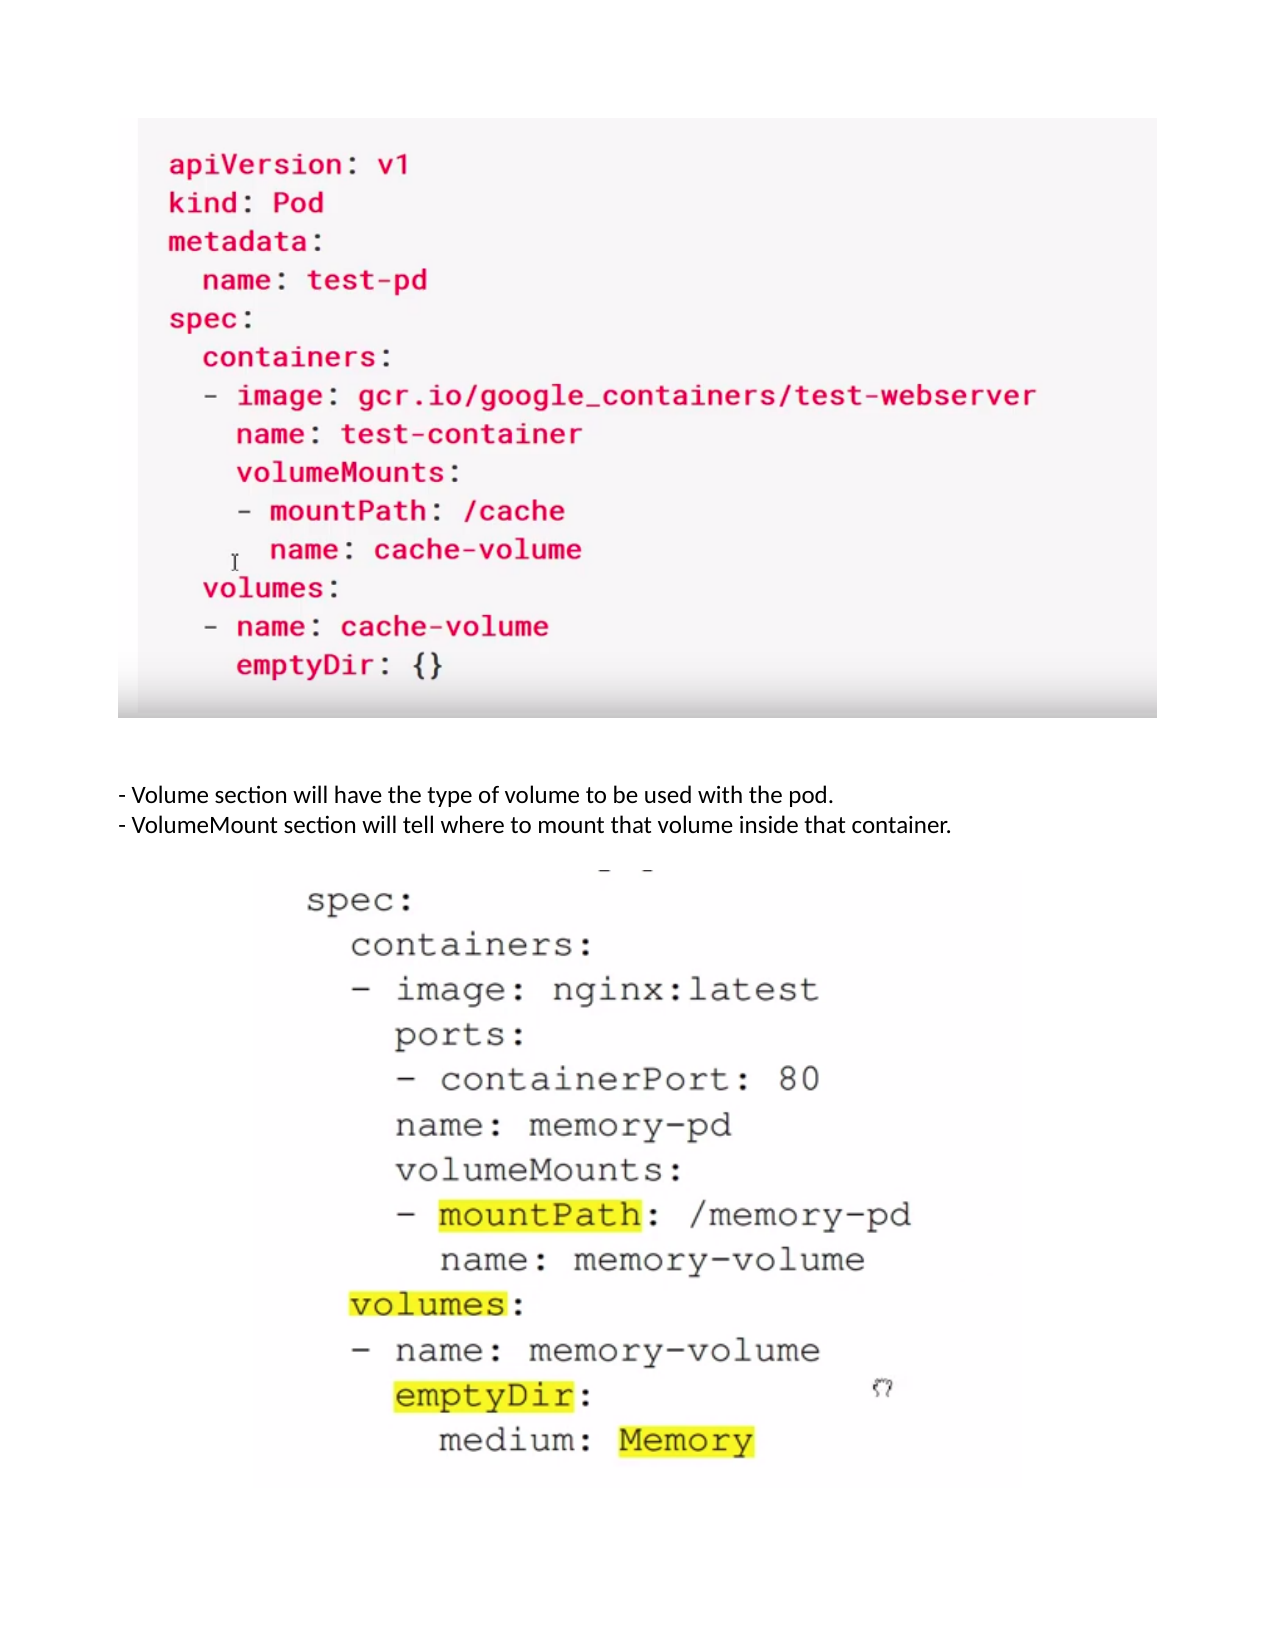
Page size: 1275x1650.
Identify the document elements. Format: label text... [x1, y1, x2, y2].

text - Volume section will have the type of volume to be used with the pod. [118, 779, 1157, 809]
picture [253, 870, 1022, 1488]
text - VolumeMount section will tell where to mount that volume inside that container. [118, 809, 1157, 840]
picture [118, 118, 1157, 718]
